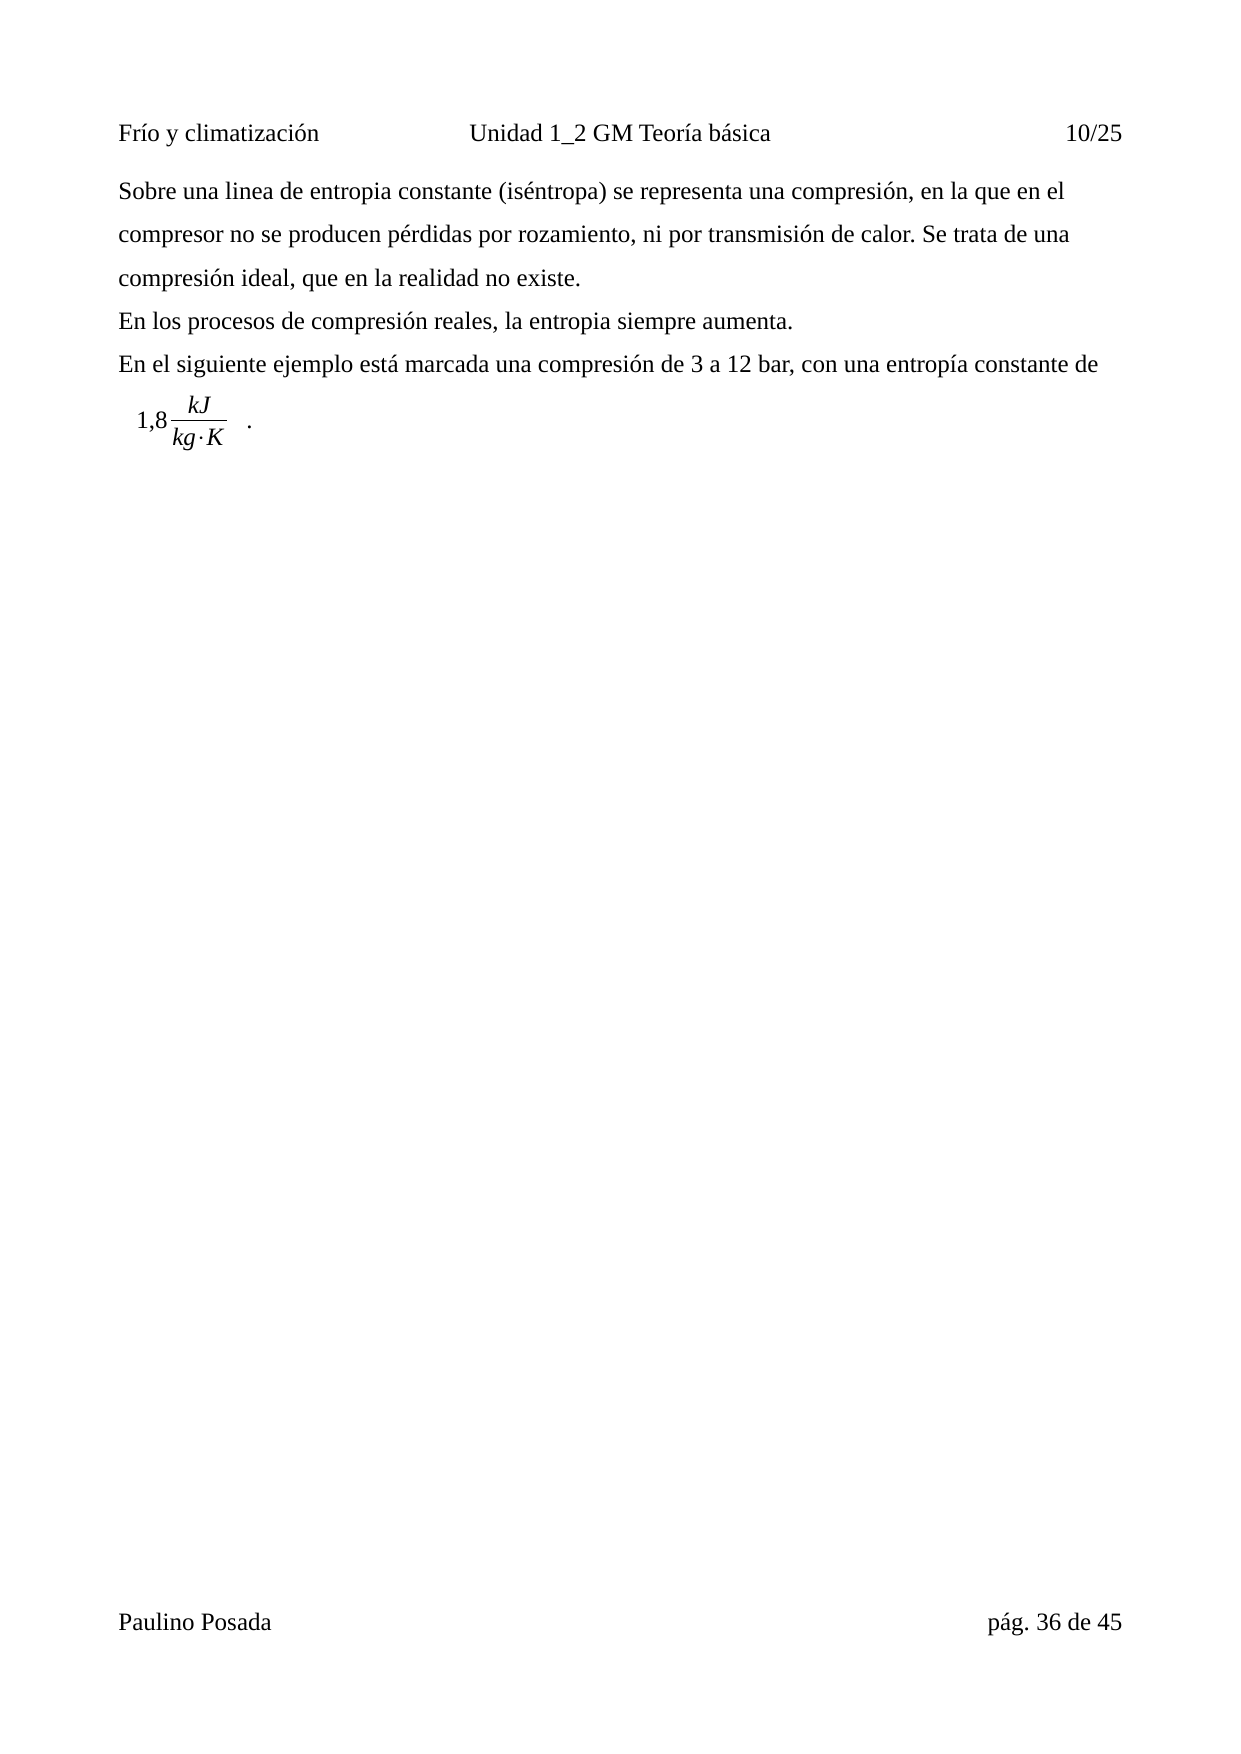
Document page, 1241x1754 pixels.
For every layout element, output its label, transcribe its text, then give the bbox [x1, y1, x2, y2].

text En los procesos de compresión reales, la entropia siempre aumenta. [118, 306, 1122, 334]
text Sobre una linea de entropia constante (iséntropa) se representa una compresión, en la que en el compresor no se producen pérdidas por rozamiento, ni por transmisión de calor. Se trata de una compresión ideal, que en la realidad no existe. [118, 176, 1122, 291]
text En el siguiente ejemplo está marcada una compresión de 3 a 12 bar, con una entropía constante de . [118, 349, 1122, 451]
